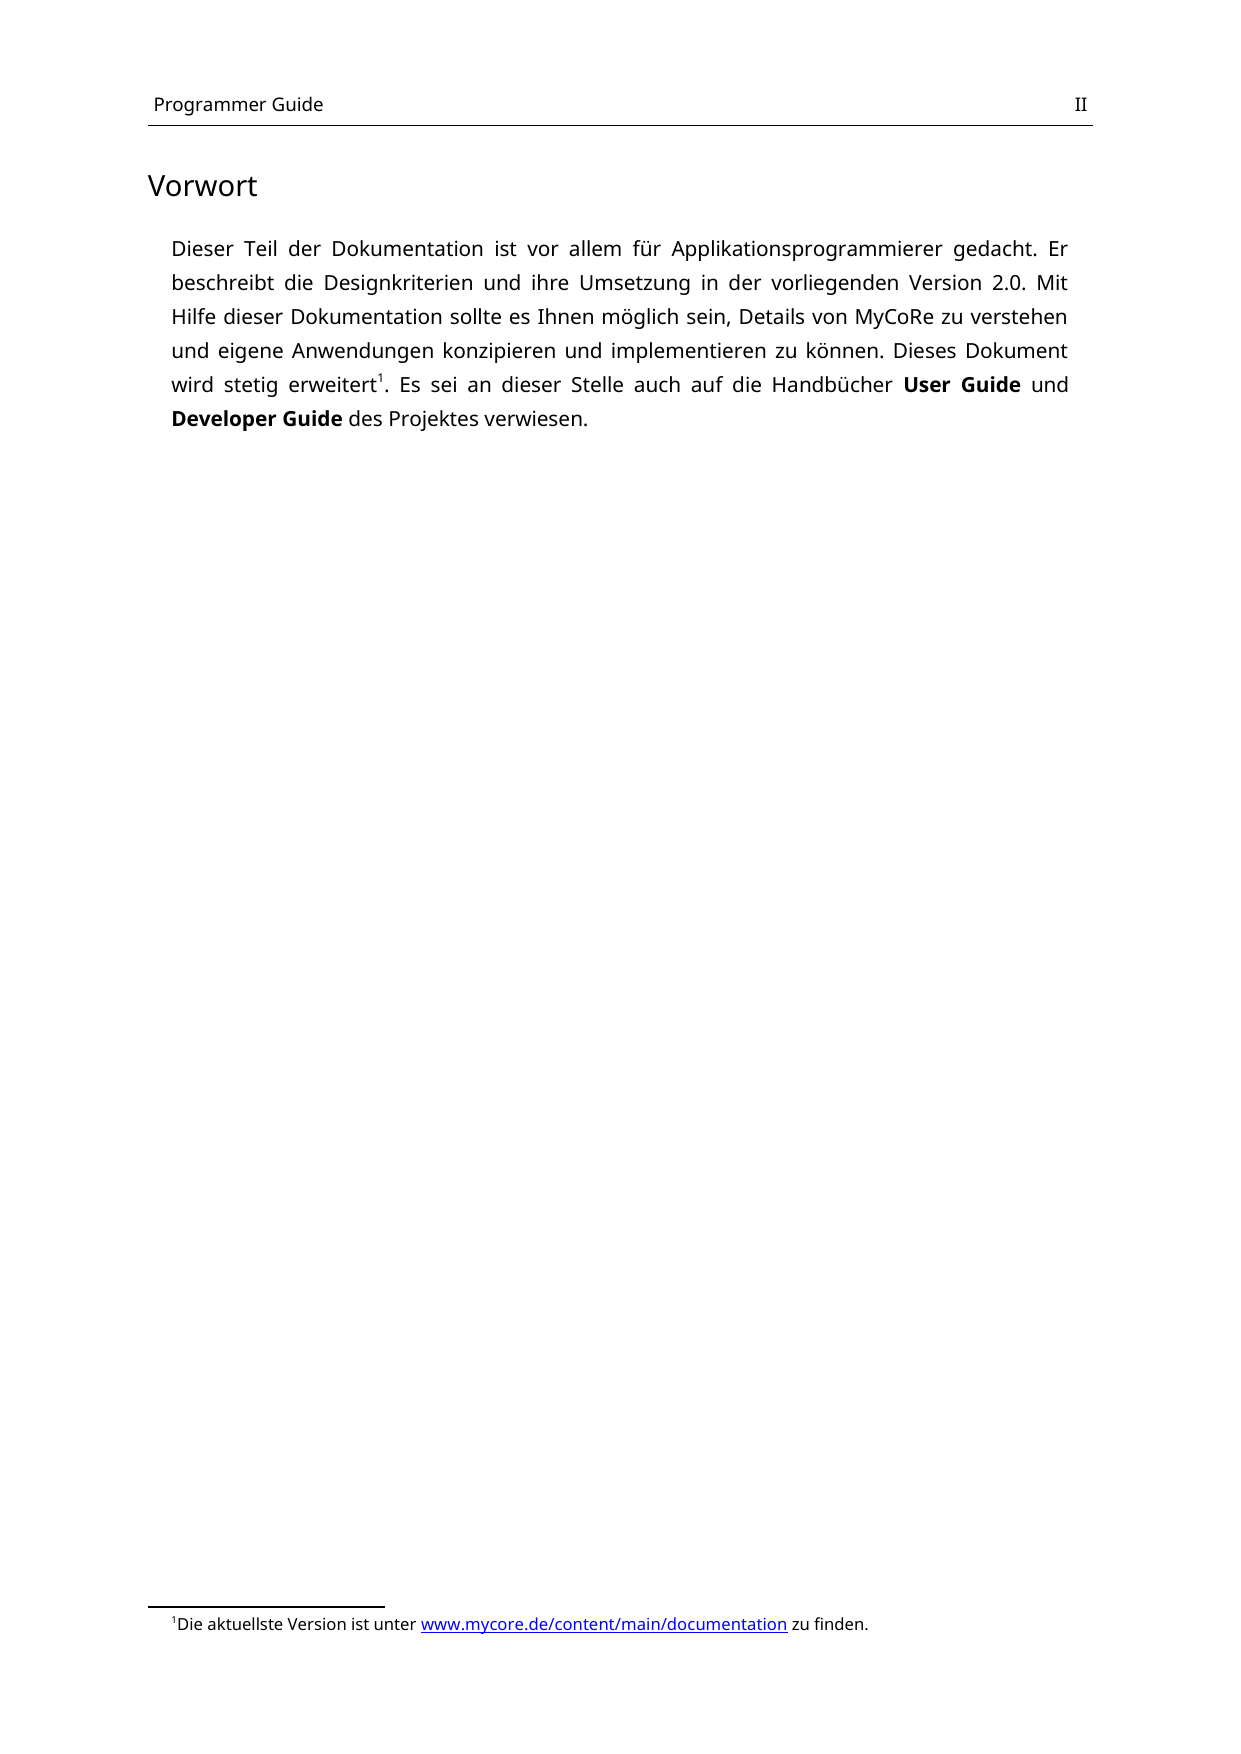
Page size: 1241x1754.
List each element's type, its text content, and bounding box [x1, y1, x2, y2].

text Dieser Teil der Dokumentation ist vor allem für Applikationsprogrammierer gedacht. Er beschreibt die Designkriterien und ihre Umsetzung in der vorliegenden Version 2.0. Mit Hilfe dieser Dokumentation sollte es Ihnen möglich sein, Details von MyCoRe zu verstehen und eigene Anwendungen konzipieren und implementieren zu können. Dieses Dokument wird stetig erweitert. Es sei an dieser Stelle auch auf die Handbücher User Guide und Developer Guide des Projektes verwiesen. [171, 234, 1069, 432]
text Die aktuellste Version ist unter www.mycore.de/content/main/documentation zu finden. [171, 1613, 1069, 1636]
text Vorwort [148, 165, 1093, 204]
